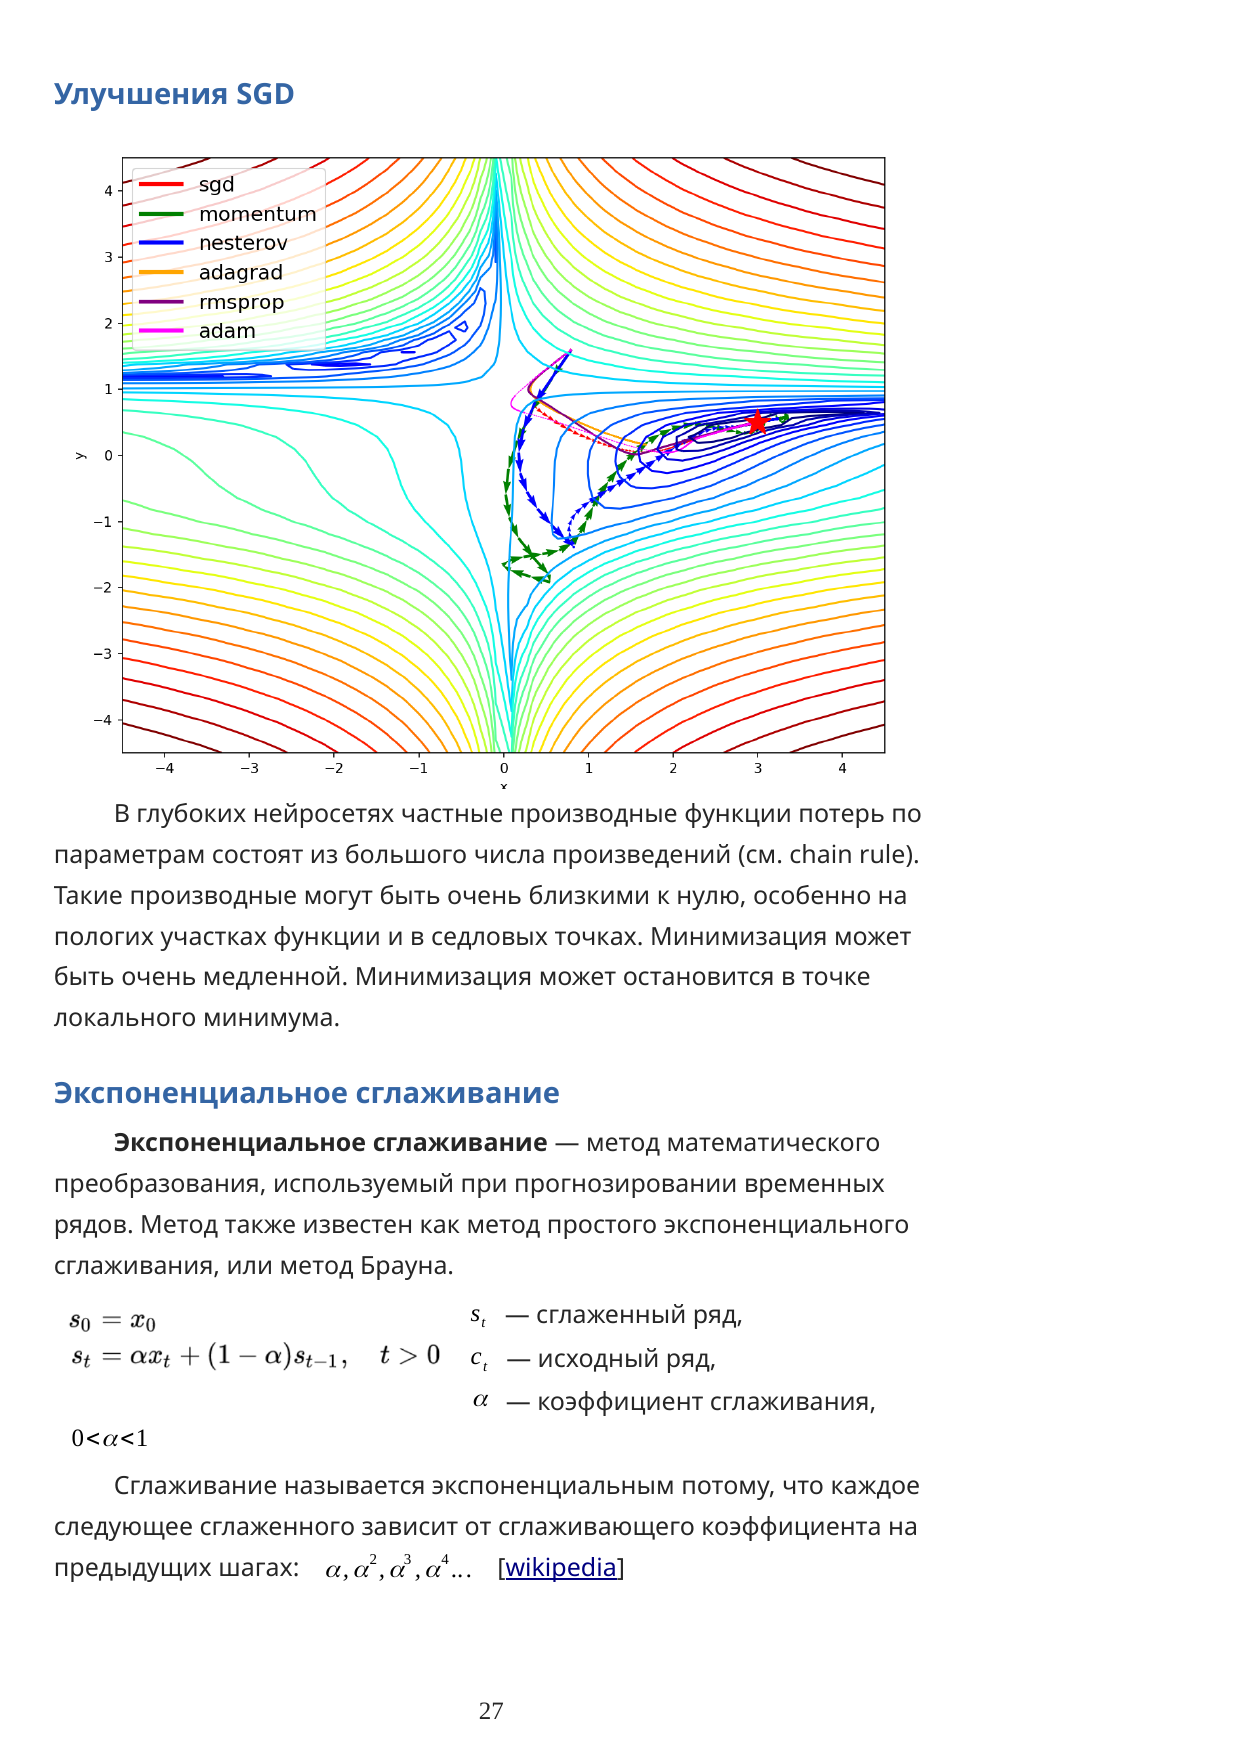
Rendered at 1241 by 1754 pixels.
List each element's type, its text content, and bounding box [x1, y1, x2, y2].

picture [57, 1301, 453, 1374]
text В глубоких нейросетях частные производные функции потерь по параметрам состоят из большого числа произведений (см. chain rule). Такие производные могут быть очень близкими к нулю, особенно на пологих участках функции и в седловых точках. Минимизация может быть очень медленной. Минимизация может остановится в точке локального минимума. [53, 125, 928, 1034]
subtitle Улучшения SGD [53, 73, 928, 113]
text — сглаженный ряд, — исходный ряд, — коэффициент сглаживания, [53, 1296, 928, 1452]
subtitle Экспоненциальное сглаживание [53, 1073, 928, 1112]
text Сглаживание называется экспоненциальным потому, что каждое следующее сглаженного зависит от сглаживающего коэффициента на предыдущих шагах: [wikipedia] [53, 1467, 928, 1583]
picture [64, 142, 892, 789]
text Экспоненциальное сглаживание — метод математического преобразования, используемый при прогнозировании временных рядов. Метод также известен как метод простого экспоненциального сглаживания, или метод Брауна. [53, 1125, 928, 1281]
